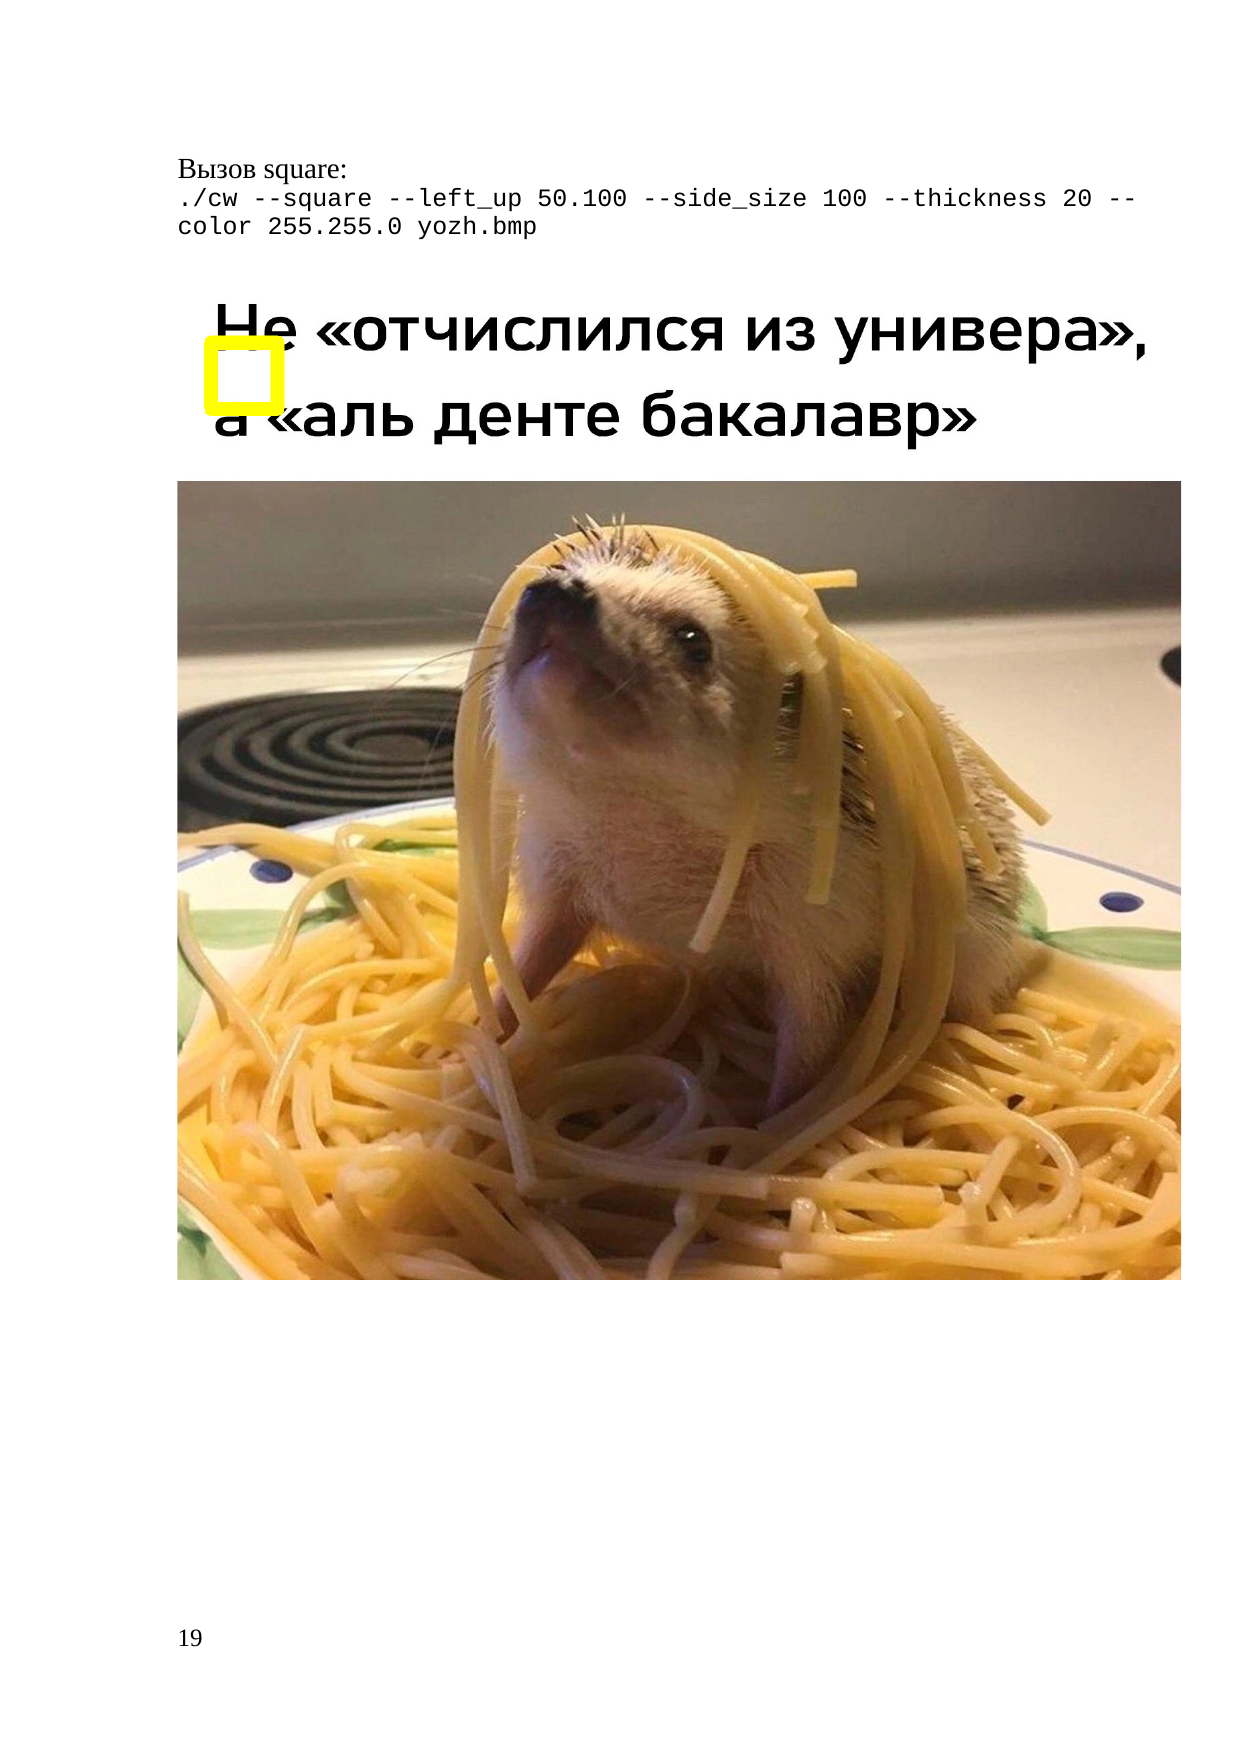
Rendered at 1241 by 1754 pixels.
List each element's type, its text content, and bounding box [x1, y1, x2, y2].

text ./cw --square --left_up 50.100 --side_size 100 --thickness 20 --color 255.255.0 yozh.bmp [177, 185, 1181, 242]
text Вызов square: [177, 152, 1181, 185]
picture [177, 275, 1182, 1280]
